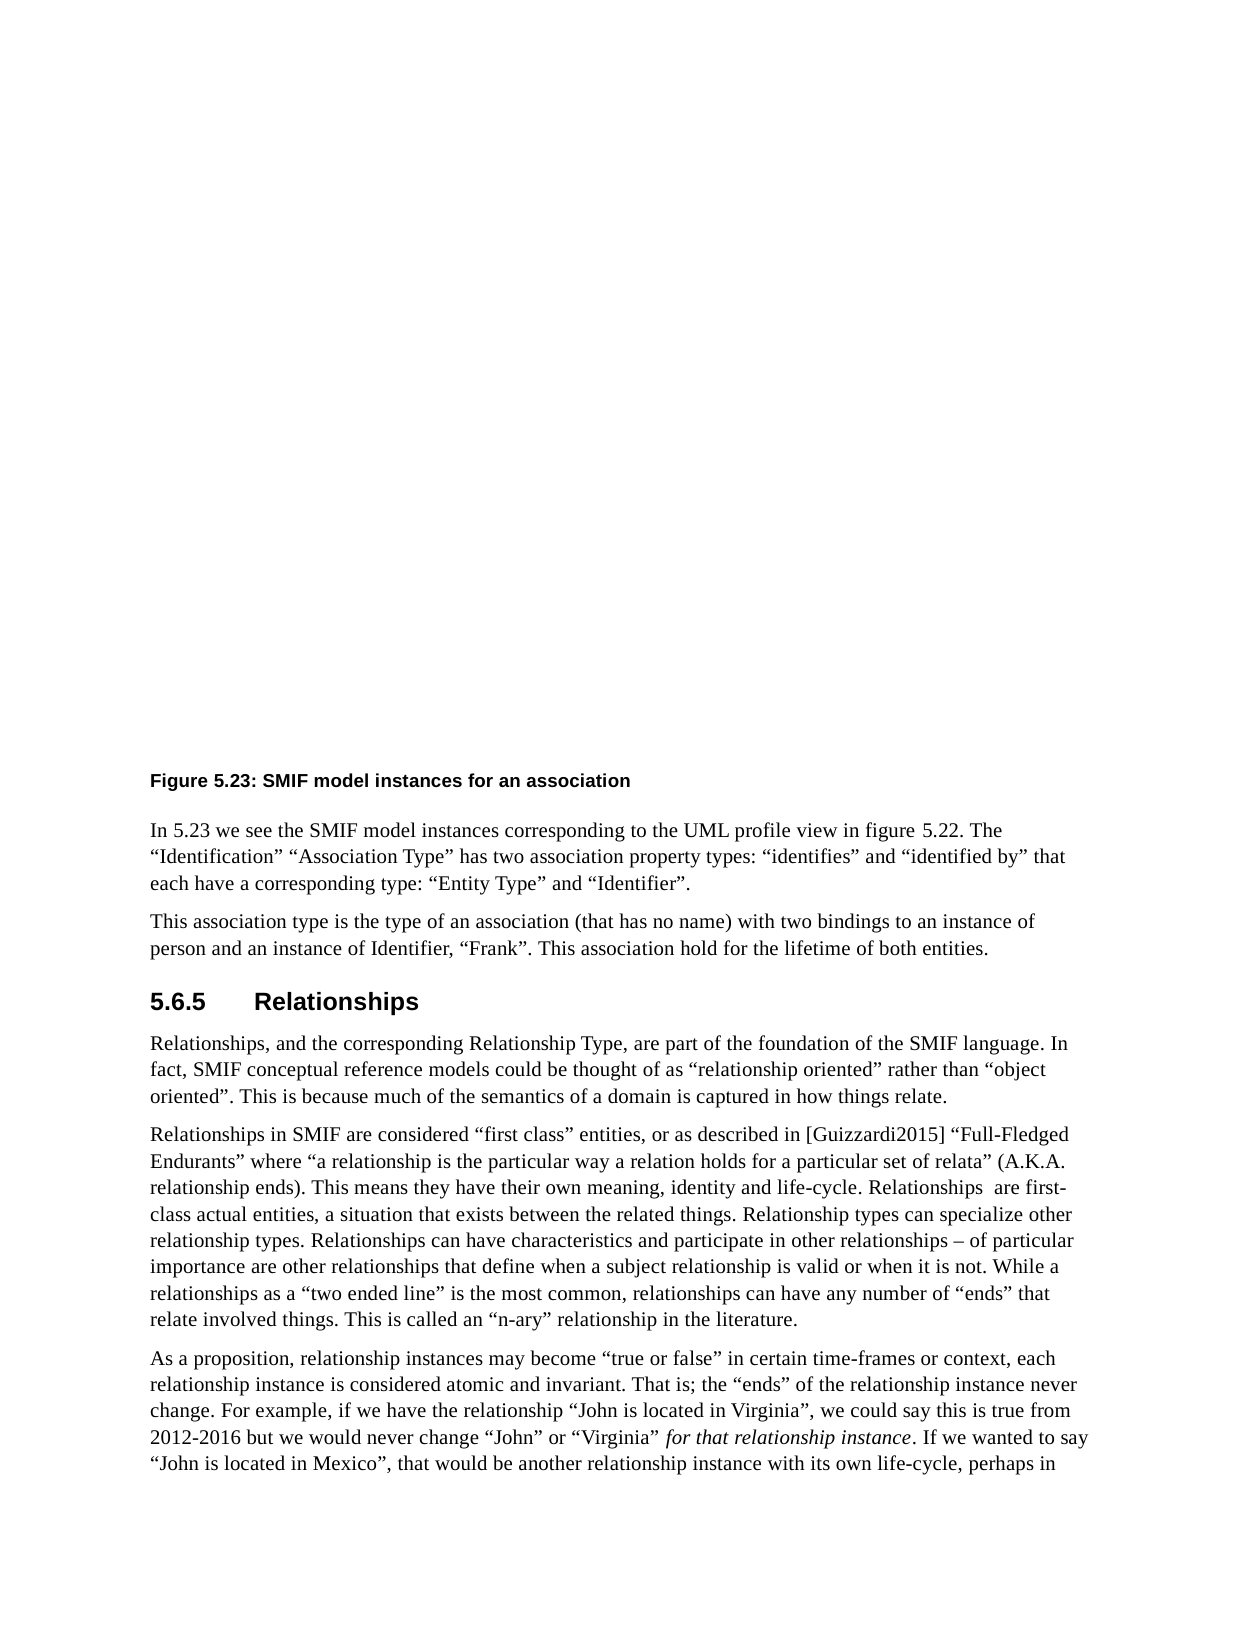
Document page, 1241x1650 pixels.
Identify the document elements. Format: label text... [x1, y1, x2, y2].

text In 5.23 we see the SMIF model instances corresponding to the UML profile view in figure 5.22. The “Identification” “Association Type” has two association property types: “identifies” and “identified by” that each have a corresponding type: “Entity Type” and “Identifier”. [150, 792, 1090, 895]
text Relationships, and the corresponding Relationship Type, are part of the foundation of the SMIF language. In fact, SMIF conceptual reference models could be thought of as “relationship oriented” rather than “object oriented”. This is because much of the semantics of a domain is captured in how things relate. [150, 1031, 1090, 1108]
text Figure 5.23: SMIF model instances for an association [150, 174, 1090, 792]
text Relationships in SMIF are considered “first class” entities, or as described in [Guizzardi2015] “Full-Fledged Endurants” where “a relationship is the particular way a relation holds for a particular set of relata” (A.K.A. relationship ends). This means they have their own meaning, identity and life-cycle. Relationships are first-class actual entities, a situation that exists between the related things. Relationship types can specialize other relationship types. Relationships can have characteristics and participate in other relationships – of particular importance are other relationships that define when a subject relationship is valid or when it is not. While a relationships as a “two ended line” is the most common, relationships can have any number of “ends” that relate involved things. This is called an “n-ary” relationship in the literature. [150, 1122, 1090, 1331]
subtitle Relationships [150, 987, 1090, 1016]
text This association type is the type of an association (that has no name) with two bindings to an instance of person and an instance of Identifier, “Frank”. This association hold for the lifetime of both entities. [150, 909, 1090, 959]
text As a proposition, relationship instances may become “true or false” in certain time-frames or context, each relationship instance is considered atomic and invariant. That is; the “ends” of the relationship instance never change. For example, if we have the relationship “John is located in Virginia”, we could say this is true from 2012-2016 but we would never change “John” or “Virginia” for that relationship instance. If we wanted to say “John is located in Mexico”, that would be another relationship instance with its own life-cycle, perhaps in [150, 1345, 1090, 1475]
text [150, 150, 1090, 174]
